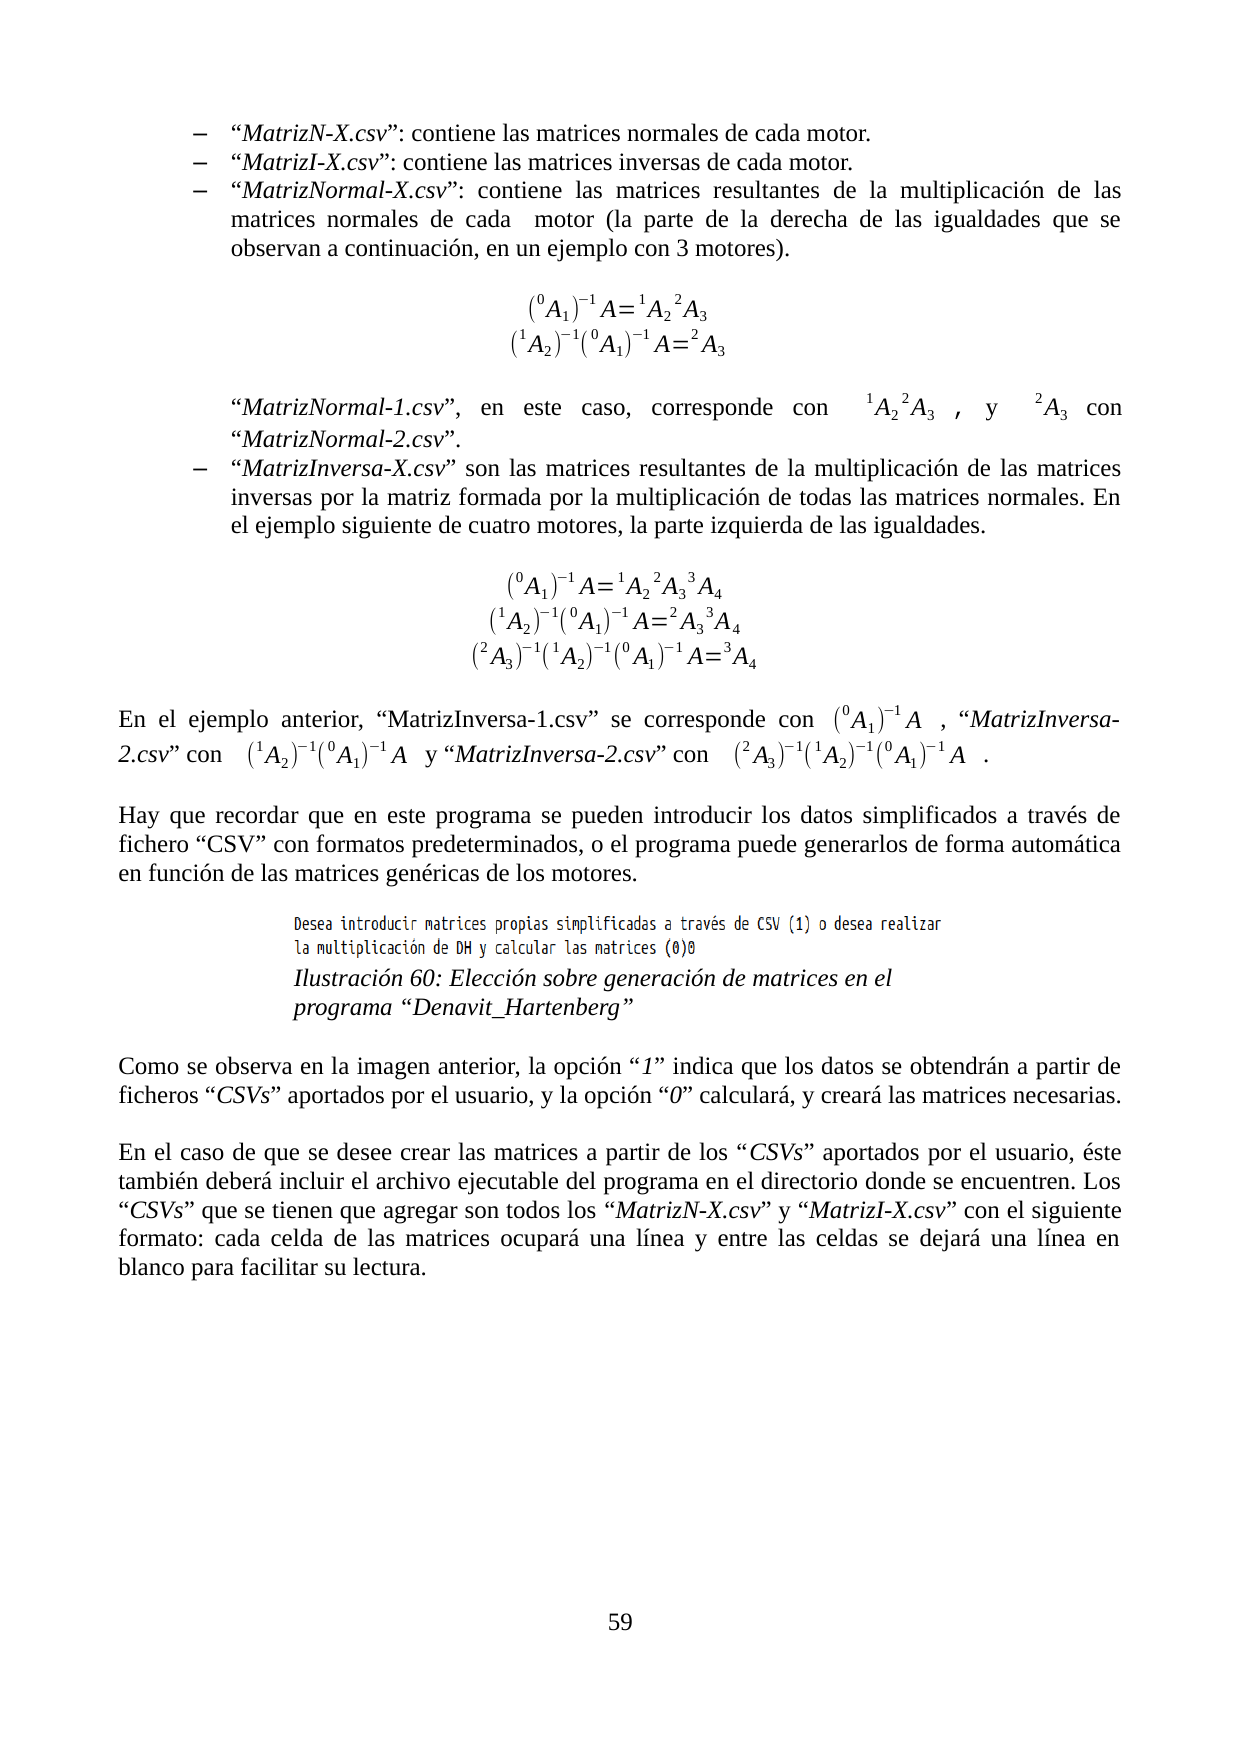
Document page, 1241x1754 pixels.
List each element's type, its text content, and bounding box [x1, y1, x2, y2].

text Ilustración 60: Elección sobre generación de matrices en el programa “Denavit_Hartenberg” [293, 964, 947, 1021]
list “MatrizN-X.csv”: contiene las matrices normales de cada motor. [193, 118, 1122, 147]
list “MatrizNormal-1.csv”, en este caso, corresponde con , y con “MatrizNormal-2.csv”. [193, 389, 1122, 453]
list “MatrizNormal-X.csv”: contiene las matrices resultantes de la multiplicación de las matrices normales de cada motor (la parte de la derecha de las igualdades que se observan a continuación, en un ejemplo con 3 motores). [193, 176, 1122, 262]
text Hay que recordar que en este programa se pueden introducir los datos simplificados a través de fichero “CSV” con formatos predeterminados, o el programa puede generarlos de forma automática en función de las matrices genéricas de los motores. [118, 801, 1122, 887]
text En el caso de que se desee crear las matrices a partir de los “CSVs” aportados por el usuario, éste también deberá incluir el archivo ejecutable del programa en el directorio donde se encuentren. Los “CSVs” que se tienen que agregar son todos los “MatrizN-X.csv” y “MatrizI-X.csv” con el siguiente formato: cada celda de las matrices ocupará una línea y entre las celdas se dejará una línea en blanco para facilitar su lectura. [118, 1137, 1122, 1281]
list “MatrizI-X.csv”: contiene las matrices inversas de cada motor. [193, 147, 1122, 176]
text En el ejemplo anterior, “MatrizInversa-1.csv” se corresponde con, “MatrizInversa-2.csv” con y “MatrizInversa-2.csv” con . [118, 702, 1122, 772]
text Como se observa en la imagen anterior, la opción “1” indica que los datos se obtendrán a partir de ficheros “CSVs” aportados por el usuario, y la opción “0” calculará, y creará las matrices necesarias. [118, 1051, 1122, 1108]
list “MatrizInversa-X.csv” son las matrices resultantes de la multiplicación de las matrices inversas por la matriz formada por la multiplicación de todas las matrices normales. En el ejemplo siguiente de cuatro motores, la parte izquierda de las igualdades. [193, 453, 1122, 539]
